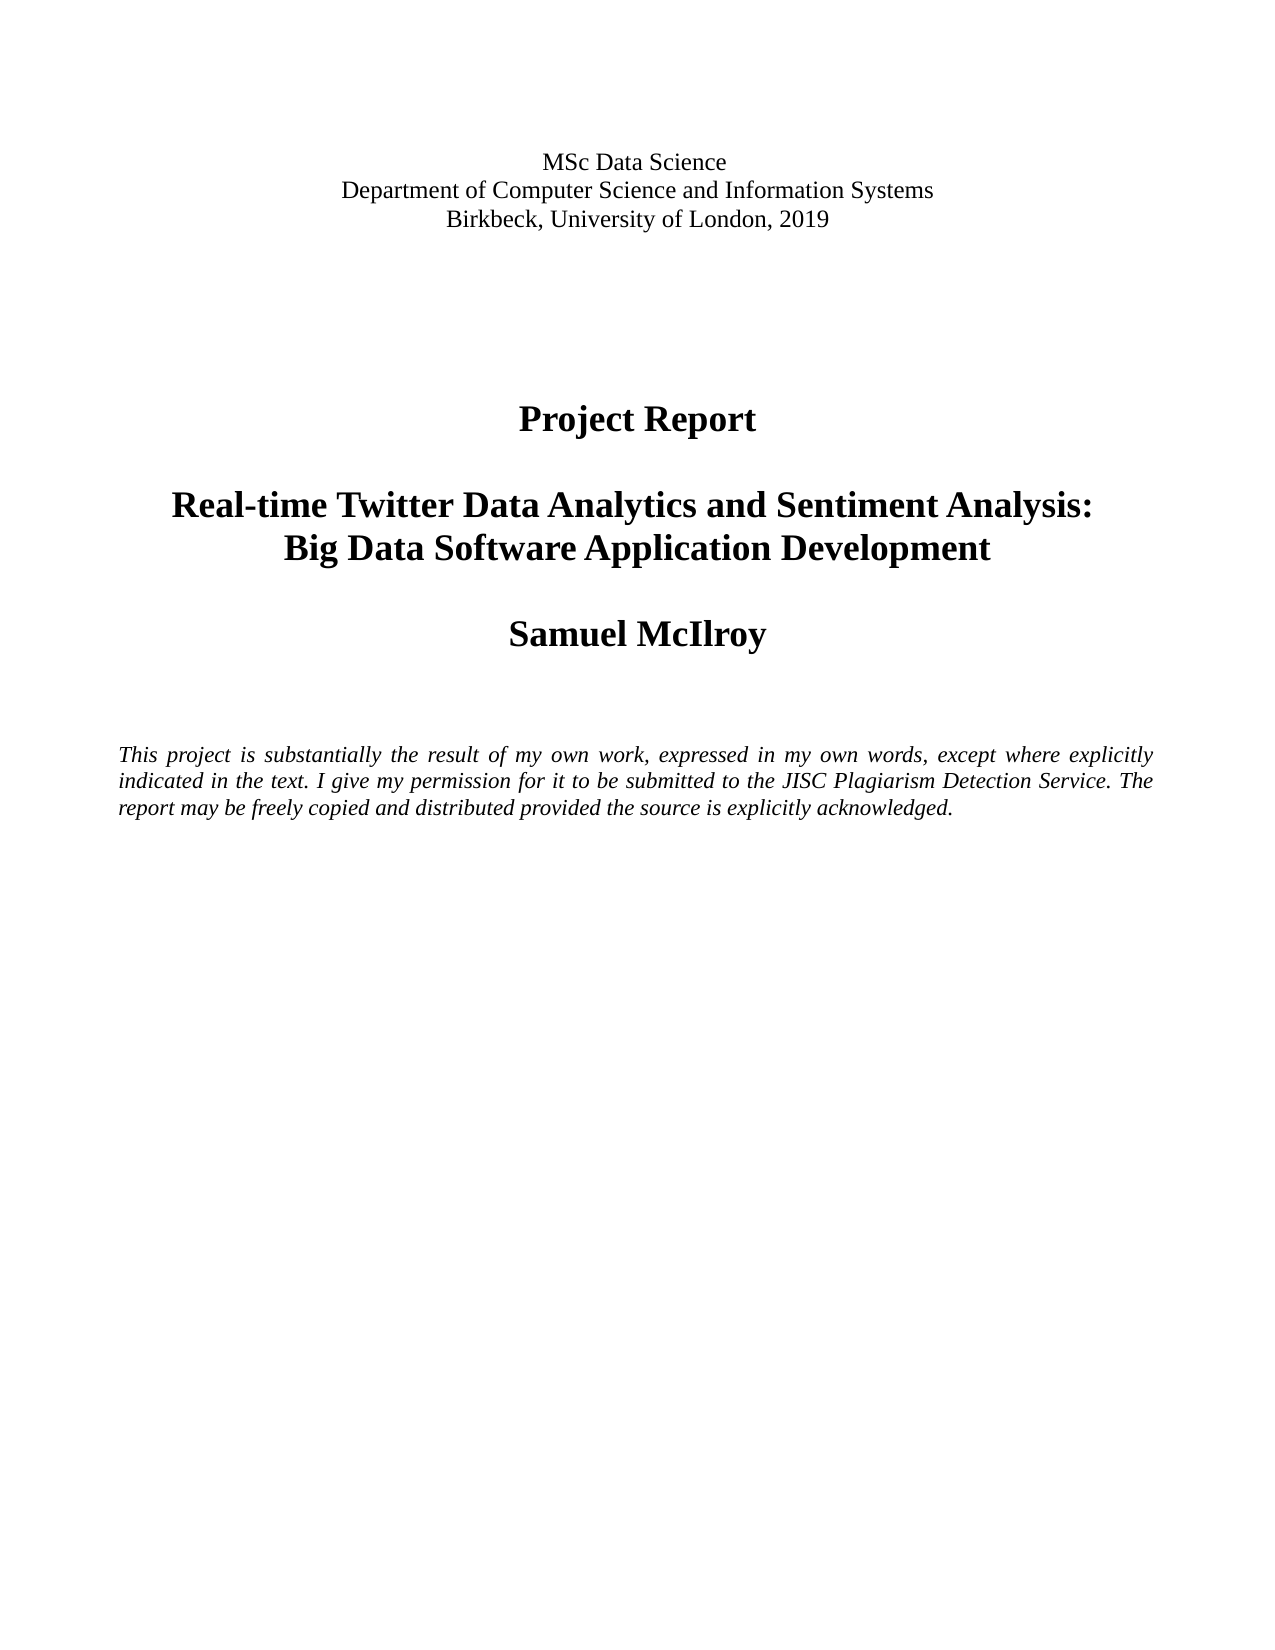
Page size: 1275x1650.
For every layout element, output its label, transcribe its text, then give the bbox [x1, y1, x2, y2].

text Project Report [118, 396, 1157, 439]
text MSc Data Science [118, 147, 1157, 176]
text Big Data Software Application Development [118, 525, 1157, 568]
text Samuel McIlroy [118, 612, 1157, 655]
text Birkbeck, University of London, 2019 [118, 204, 1157, 233]
text Real-time Twitter Data Analytics and Sentiment Analysis: [118, 482, 1157, 525]
text Department of Computer Science and Information Systems [118, 176, 1157, 204]
text This project is substantially the result of my own work, expressed in my own words, except where explicitly indicated in the text. I give my permission for it to be submitted to the JISC Plagiarism Detection Service. The report may be freely copied and distributed provided the source is explicitly acknowledged. [118, 741, 1157, 820]
